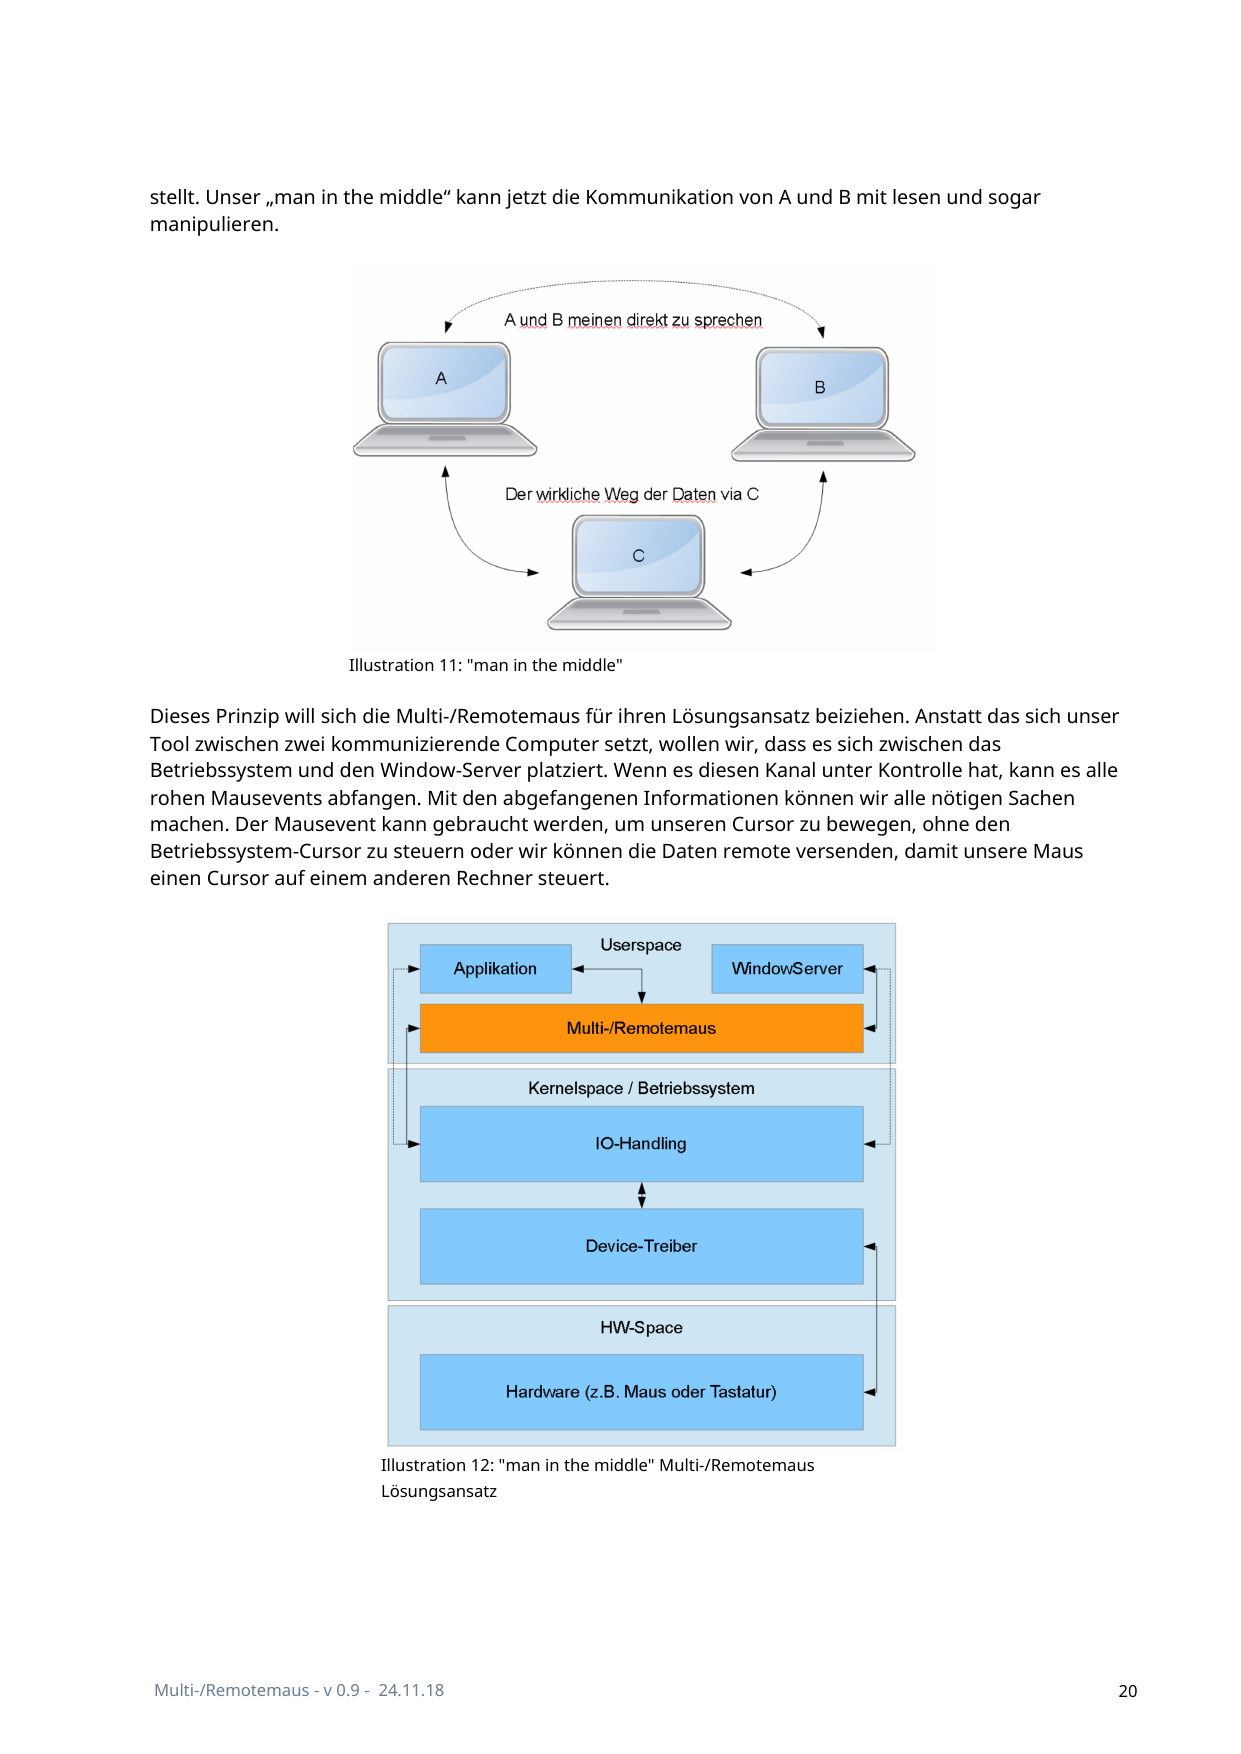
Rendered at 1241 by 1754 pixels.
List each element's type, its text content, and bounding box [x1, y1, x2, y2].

picture [348, 264, 937, 654]
picture [380, 918, 905, 1454]
text Illustration 12: "man in the middle" Multi-/Remotemaus Lösungsansatz [381, 1454, 904, 1502]
text Illustration 11: "man in the middle" [349, 654, 936, 676]
text Dieses Prinzip will sich die Multi-/Remotemaus für ihren Lösungsansatz beiziehen. Anstatt das sich unser Tool zwischen zwei kommunizierende Computer setzt, wollen wir, dass es sich zwischen das Betriebssystem und den Window-Server platziert. Wenn es diesen Kanal unter Kontrolle hat, kann es alle rohen Mausevents abfangen. Mit den abgefangenen Informationen können wir alle nötigen Sachen machen. Der Mausevent kann gebraucht werden, um unseren Cursor zu bewegen, ohne den Betriebssystem-Cursor zu steuern oder wir können die Daten remote versenden, damit unsere Maus einen Cursor auf einem anderen Rechner steuert. [149, 703, 1136, 892]
text stellt. Unser „man in the middle“ kann jetzt die Kommunikation von A und B mit lesen und sogar manipulieren. [149, 183, 1136, 237]
